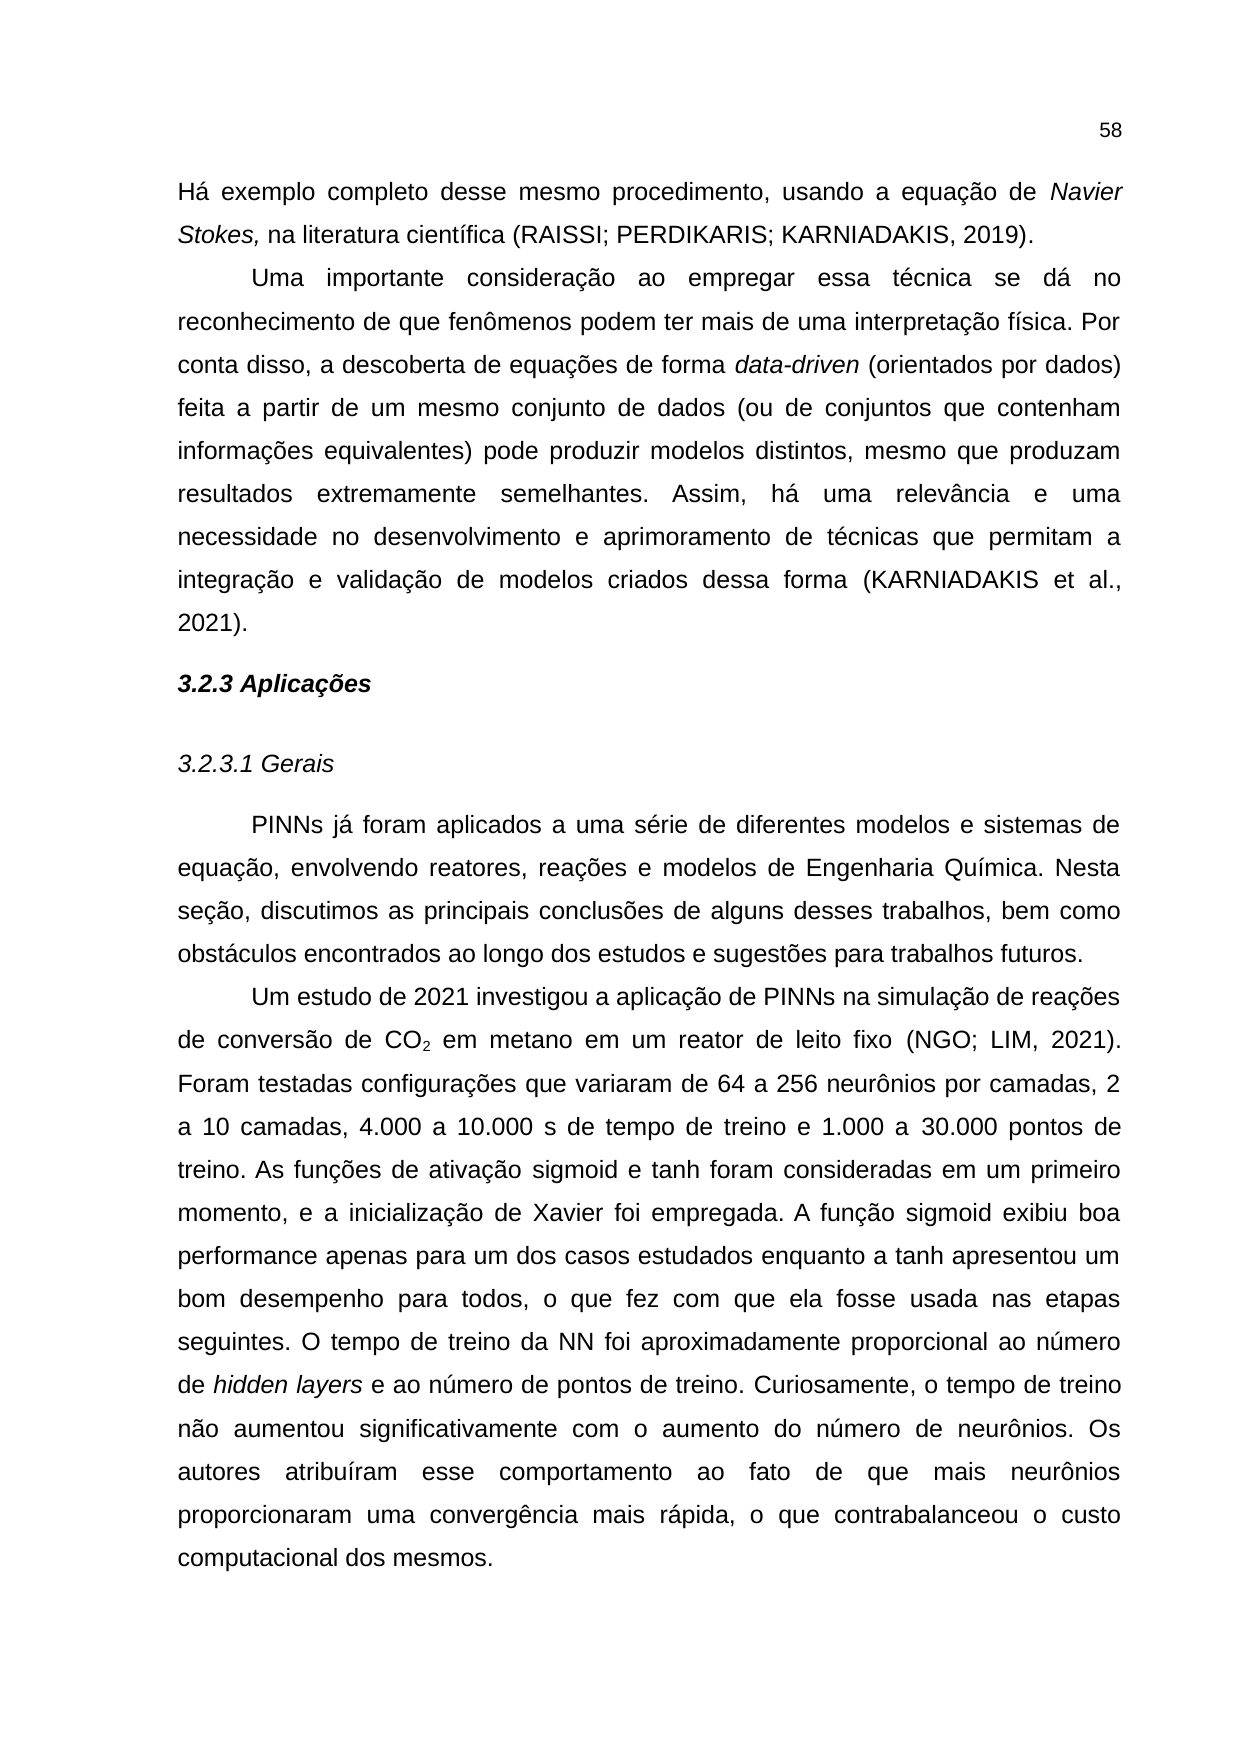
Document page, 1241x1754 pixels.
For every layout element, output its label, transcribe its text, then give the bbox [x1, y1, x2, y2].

text Há exemplo completo desse mesmo procedimento, usando a equação de Navier Stokes, na literatura científica (RAISSI; PERDIKARIS; KARNIADAKIS, 2019). [177, 177, 1122, 249]
subtitle Gerais [177, 749, 1122, 777]
text Um estudo de 2021 investigou a aplicação de PINNs na simulação de reações de conversão de CO2 em metano em um reator de leito fixo (NGO; LIM, 2021). Foram testadas configurações que variaram de 64 a 256 neurônios por camadas, 2 a 10 camadas, 4.000 a 10.000 s de tempo de treino e 1.000 a 30.000 pontos de treino. As funções de ativação sigmoid e tanh foram consideradas em um primeiro momento, e a inicialização de Xavier foi empregada. A função sigmoid exibiu boa performance apenas para um dos casos estudados enquanto a tanh apresentou um bom desempenho para todos, o que fez com que ela fosse usada nas etapas seguintes. O tempo de treino da NN foi aproximadamente proporcional ao número de hidden layers e ao número de pontos de treino. Curiosamente, o tempo de treino não aumentou significativamente com o aumento do número de neurônios. Os autores atribuíram esse comportamento ao fato de que mais neurônios proporcionaram uma convergência mais rápida, o que contrabalanceou o custo computacional dos mesmos. [177, 982, 1122, 1572]
text PINNs já foram aplicados a uma série de diferentes modelos e sistemas de equação, envolvendo reatores, reações e modelos de Engenharia Química. Nesta seção, discutimos as principais conclusões de alguns desses trabalhos, bem como obstáculos encontrados ao longo dos estudos e sugestões para trabalhos futuros. [177, 810, 1122, 968]
text Uma importante consideração ao empregar essa técnica se dá no reconhecimento de que fenômenos podem ter mais de uma interpretação física. Por conta disso, a descoberta de equações de forma data-driven (orientados por dados) feita a partir de um mesmo conjunto de dados (ou de conjuntos que contenham informações equivalentes) pode produzir modelos distintos, mesmo que produzam resultados extremamente semelhantes. Assim, há uma relevância e uma necessidade no desenvolvimento e aprimoramento de técnicas que permitam a integração e validação de modelos criados dessa forma (KARNIADAKIS et al., 2021). [177, 263, 1122, 637]
subtitle Aplicações [177, 669, 1122, 698]
